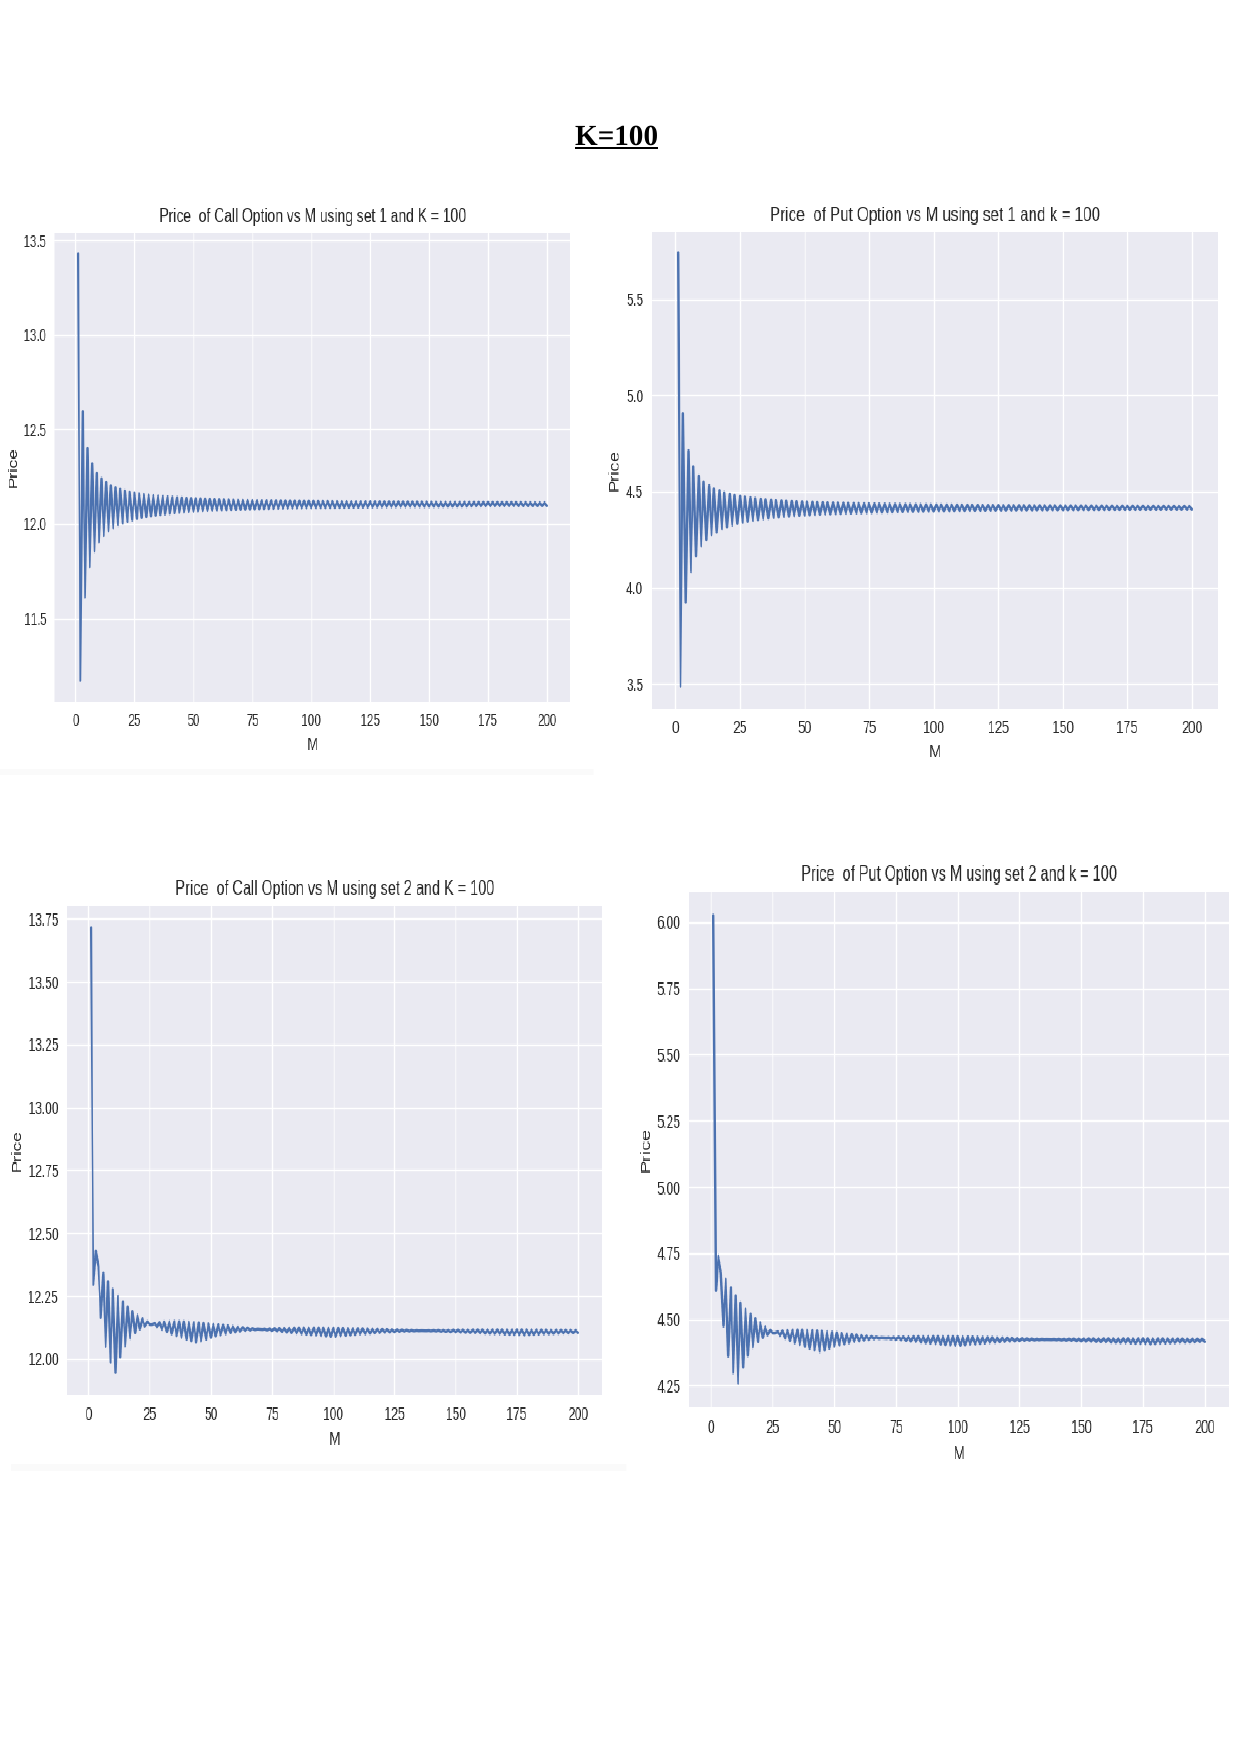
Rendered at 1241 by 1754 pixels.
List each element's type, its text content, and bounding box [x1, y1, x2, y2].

picture [0, 186, 594, 775]
picture [11, 857, 627, 1471]
picture [598, 202, 1230, 759]
text K=100 [118, 118, 1122, 152]
picture [637, 859, 1240, 1461]
